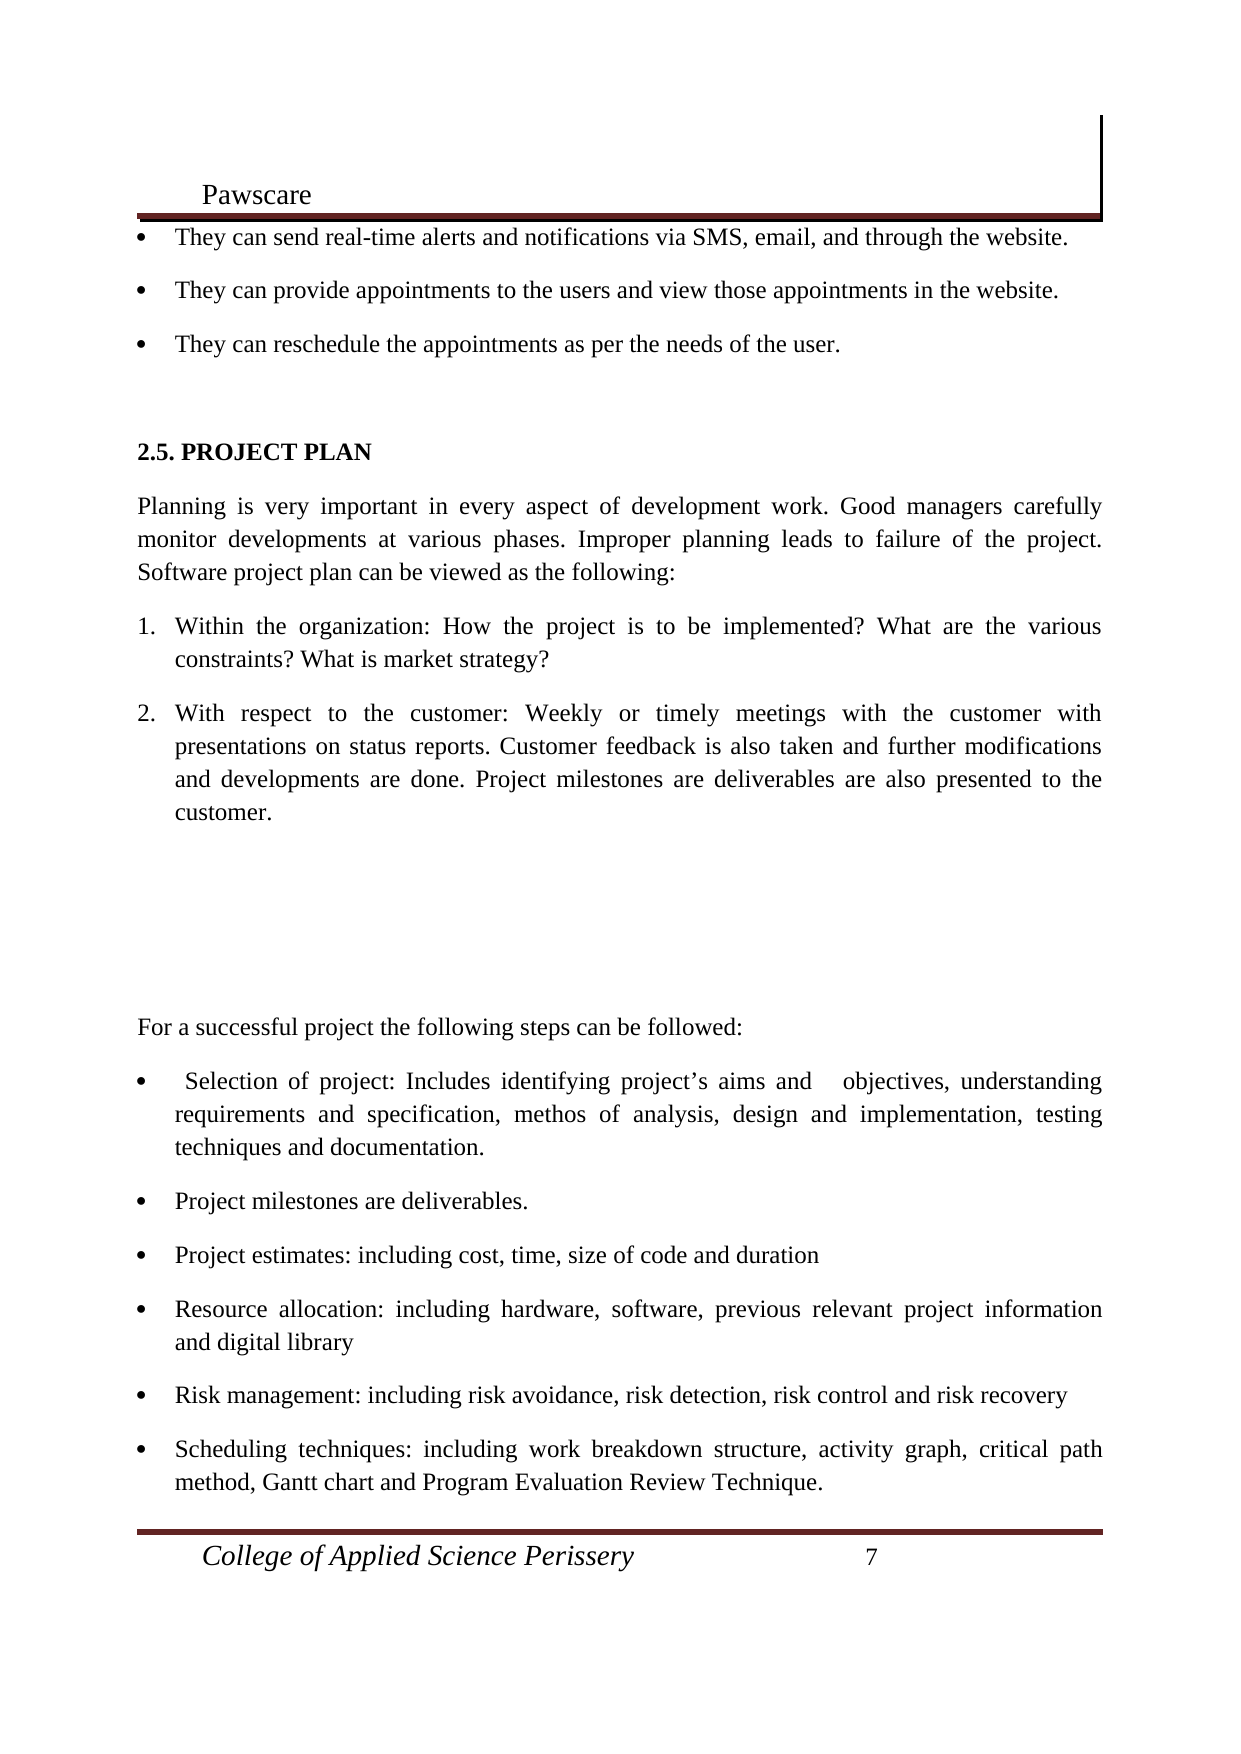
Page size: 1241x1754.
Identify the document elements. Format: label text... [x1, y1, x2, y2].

list Selection of project: Includes identifying project’s aims and objectives, understanding requirements and specification, methos of analysis, design and implementation, testing techniques and documentation. [137, 1066, 1103, 1161]
list They can send real-time alerts and notifications via SMS, email, and through the website. [137, 222, 1103, 251]
list Project milestones are deliverables. [137, 1186, 1103, 1215]
list Within the organization: How the project is to be implemented? What are the various constraints? What is market strategy? [137, 611, 1103, 673]
text For a successful project the following steps can be followed: [137, 1012, 1103, 1041]
list Scheduling techniques: including work breakdown structure, activity graph, critical path method, Gantt chart and Program Evaluation Review Technique. [137, 1434, 1103, 1496]
list Project estimates: including cost, time, size of code and duration [137, 1240, 1103, 1269]
list With respect to the customer: Weekly or timely meetings with the customer with presentations on status reports. Customer feedback is also taken and further modifications and developments are done. Project milestones are deliverables are also presented to the customer. [137, 698, 1103, 826]
text 2.5. PROJECT PLAN [137, 437, 1103, 466]
list They can provide appointments to the users and view those appointments in the website. [137, 276, 1103, 304]
list Resource allocation: including hardware, software, previous relevant project information and digital library [137, 1294, 1103, 1356]
list They can reschedule the appointments as per the needs of the user. [137, 329, 1103, 358]
list Risk management: including risk avoidance, risk detection, risk control and risk recovery [137, 1381, 1103, 1409]
text Planning is very important in every aspect of development work. Good managers carefully monitor developments at various phases. Improper planning leads to failure of the project. Software project plan can be viewed as the following: [137, 491, 1103, 586]
